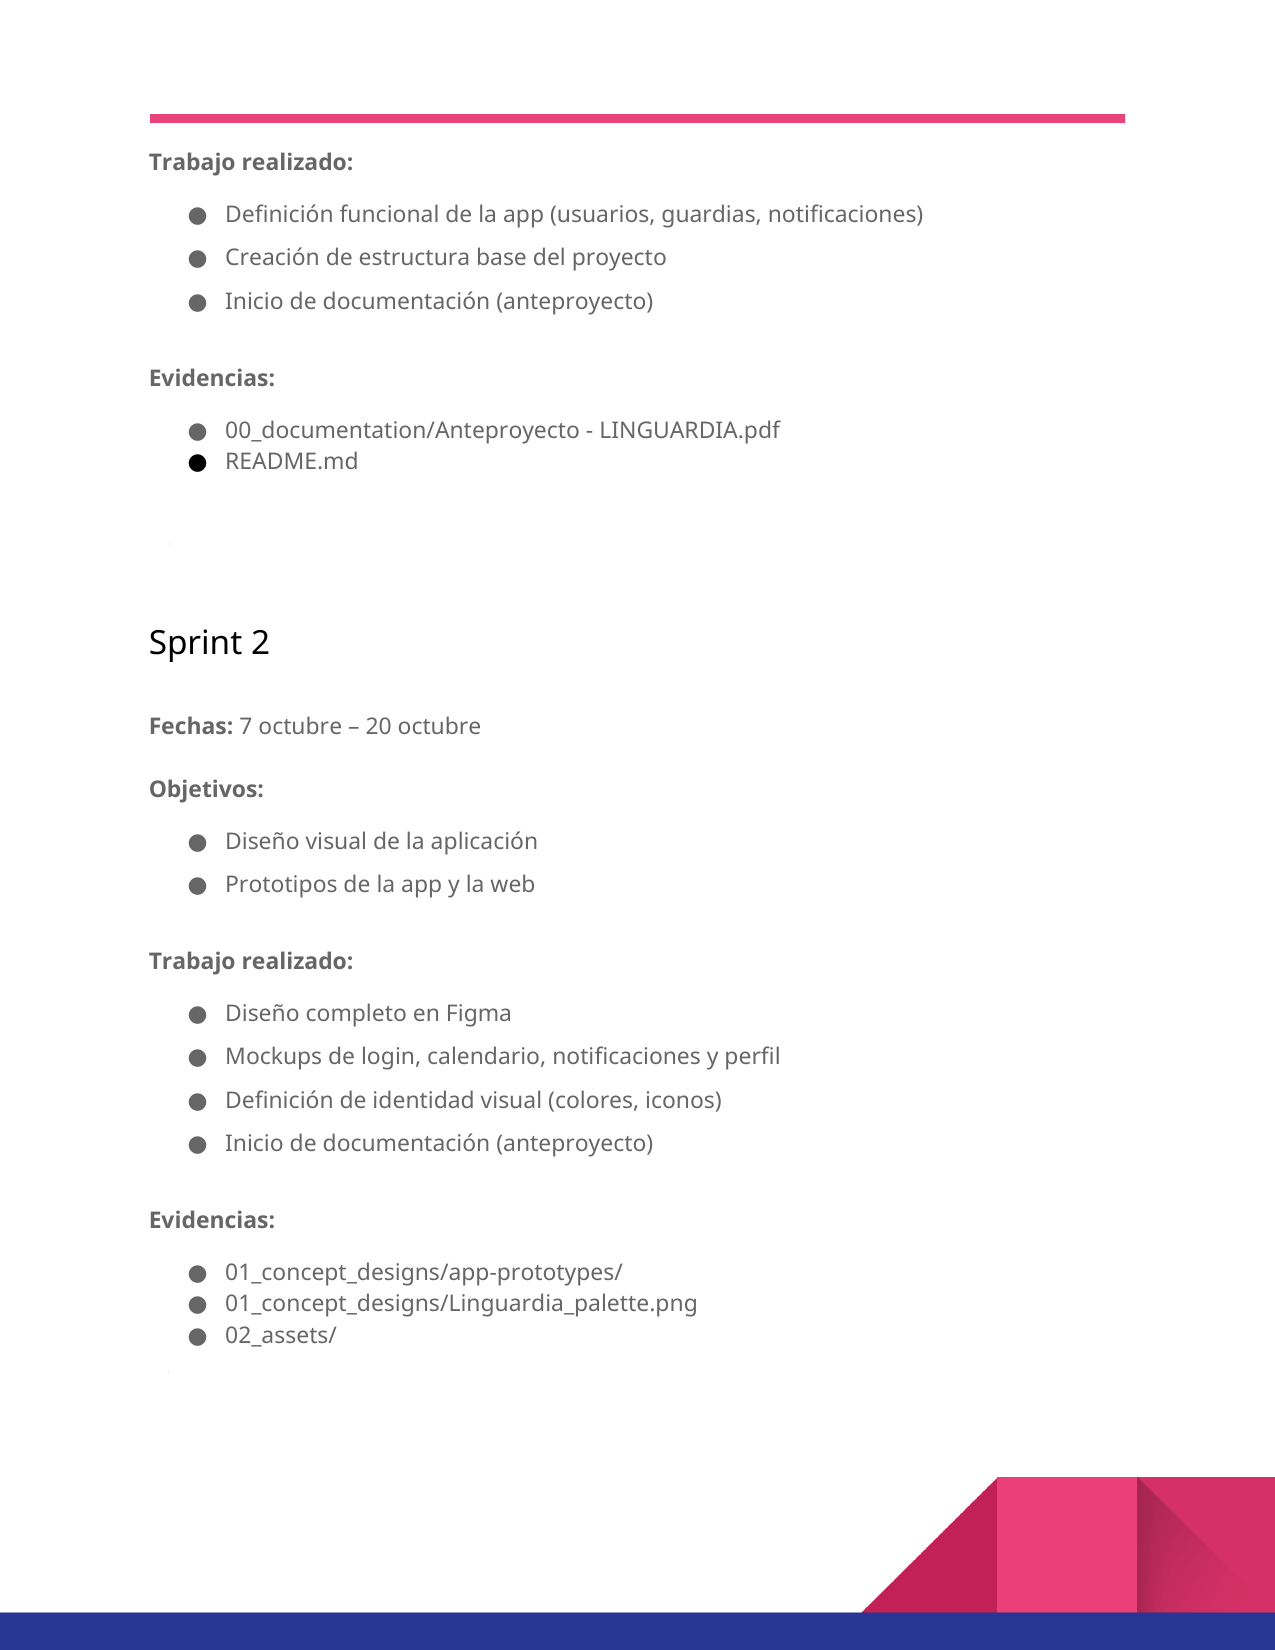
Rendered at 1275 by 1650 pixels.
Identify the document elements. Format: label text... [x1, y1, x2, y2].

subtitle Evidencias: [148, 1204, 1125, 1235]
list Definición de identidad visual (colores, iconos) [187, 1084, 1125, 1115]
subtitle Evidencias: [148, 362, 1125, 393]
subtitle 00_documentation/Anteproyecto - LINGUARDIA.pdf [187, 414, 1125, 445]
picture [150, 114, 1125, 123]
subtitle Sprint 2 Fechas: 7 octubre – 20 octubre Objetivos: [148, 619, 1125, 804]
subtitle Trabajo realizado: [148, 945, 1125, 976]
list Definición funcional de la app (usuarios, guardias, notificaciones) [187, 198, 1125, 229]
list Creación de estructura base del proyecto [187, 241, 1125, 273]
list Inicio de documentación (anteproyecto) [187, 1127, 1125, 1158]
list Mockups de login, calendario, notificaciones y perfil [187, 1040, 1125, 1072]
subtitle 02_assets/ [187, 1318, 1125, 1350]
list Diseño completo en Figma [187, 997, 1125, 1028]
subtitle 01_concept_designs/Linguardia_palette.png [187, 1287, 1125, 1318]
list Diseño visual de la aplicación [187, 824, 1125, 856]
subtitle 01_concept_designs/app-prototypes/ [187, 1256, 1125, 1287]
subtitle Trabajo realizado: [148, 146, 1125, 177]
list Prototipos de la app y la web [187, 868, 1125, 899]
list Inicio de documentación (anteproyecto) [187, 285, 1125, 316]
subtitle README.md [187, 445, 1125, 522]
picture [0, 1475, 1275, 1650]
